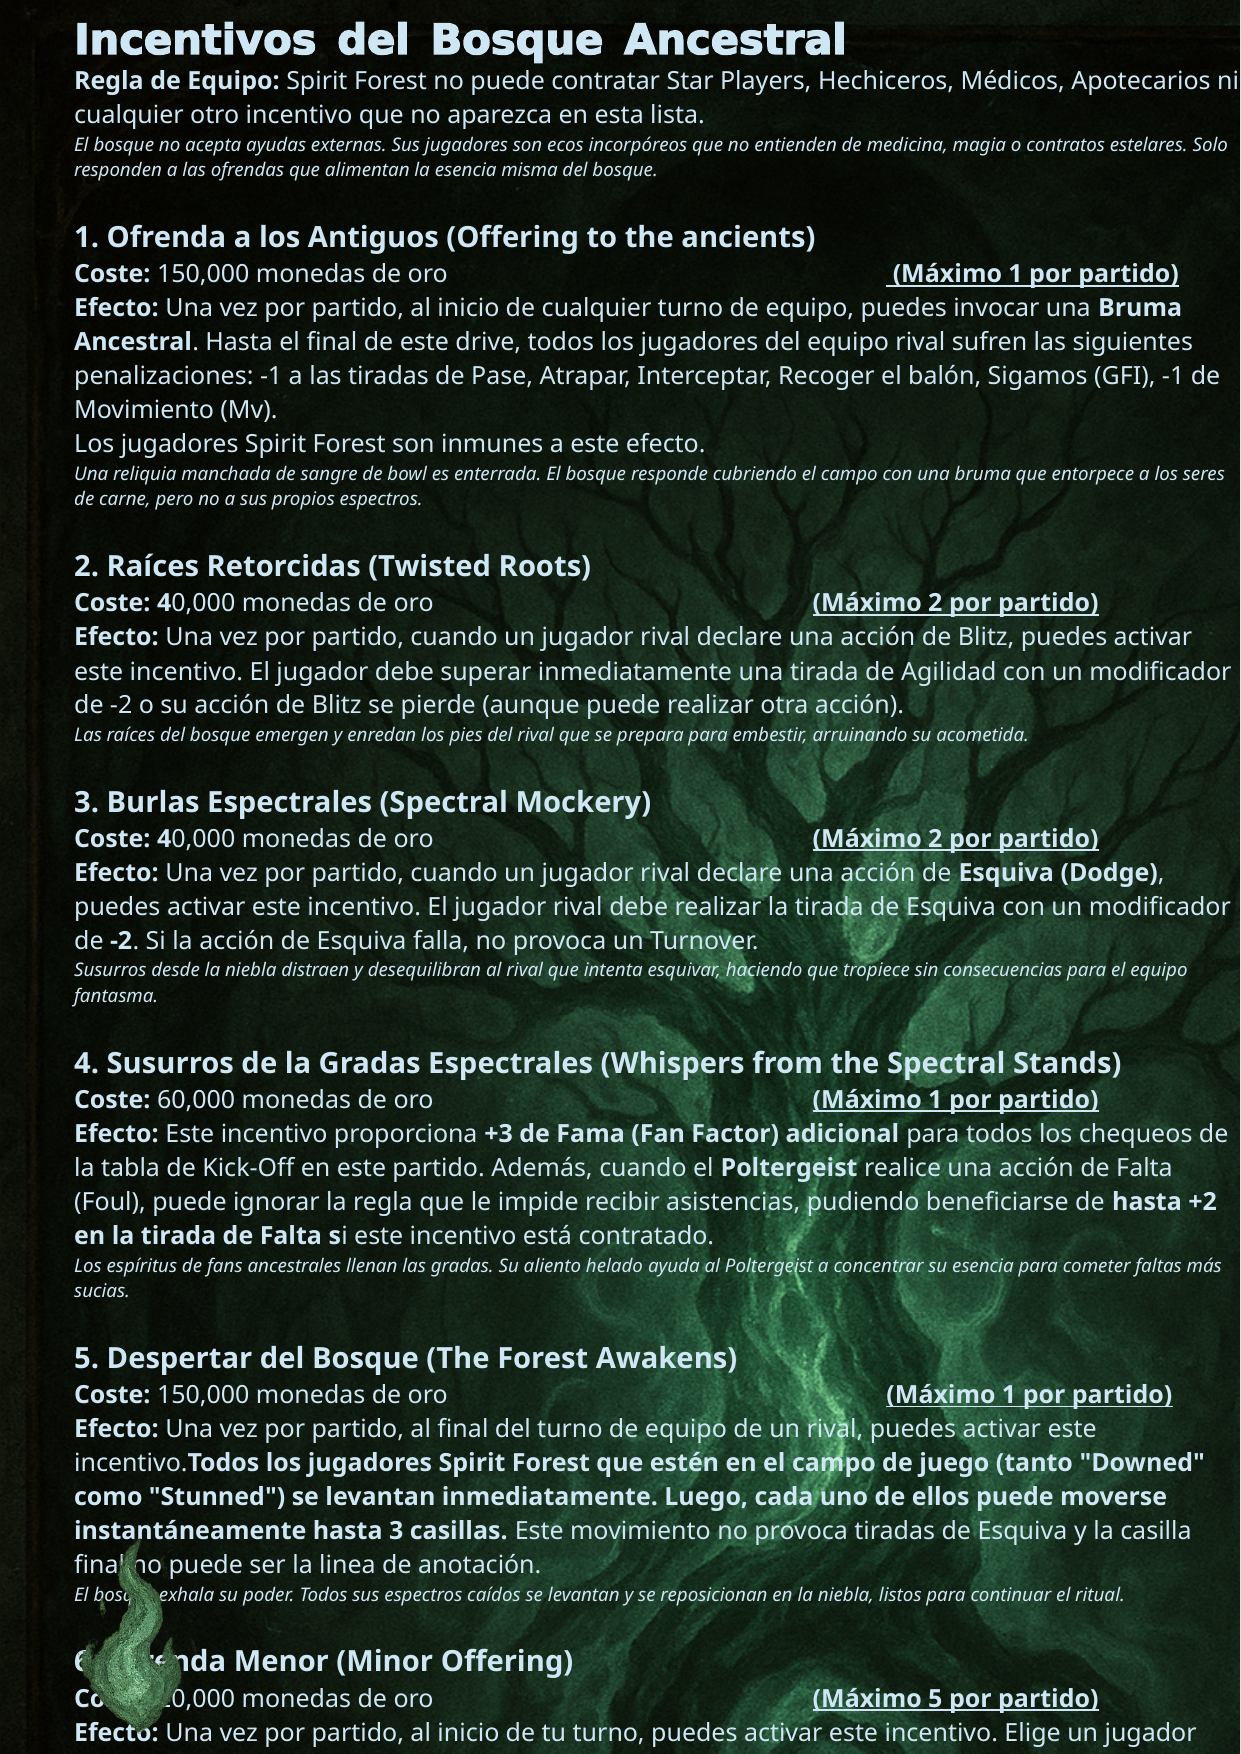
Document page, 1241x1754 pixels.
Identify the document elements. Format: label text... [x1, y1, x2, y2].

subtitle Incentivos del Bosque Ancestral Regla de Equipo: Spirit Forest no puede contratar Star Players, Hechiceros, Médicos, Apotecarios ni cualquier otro incentivo que no aparezca en esta lista. El bosque no acepta ayudas externas. Sus jugadores son ecos incorpóreos que no entienden de medicina, magia o contratos estelares. Solo responden a las ofrendas que alimentan la esencia misma del bosque. 1. Ofrenda a los Antiguos (Offering to the ancients) Coste: 150,000 monedas de oro (Máximo 1 por partido) Efecto: Una vez por partido, al inicio de cualquier turno de equipo, puedes invocar una Bruma Ancestral. Hasta el final de este drive, todos los jugadores del equipo rival sufren las siguientes penalizaciones: -1 a las tiradas de Pase, Atrapar, Interceptar, Recoger el balón, Sigamos (GFI), -1 de Movimiento (Mv). Los jugadores Spirit Forest son inmunes a este efecto. Una reliquia manchada de sangre de bowl es enterrada. El bosque responde cubriendo el campo con una bruma que entorpece a los seres de carne, pero no a sus propios espectros. 2. Raíces Retorcidas (Twisted Roots) Coste: 40,000 monedas de oro (Máximo 2 por partido) Efecto: Una vez por partido, cuando un jugador rival declare una acción de Blitz, puedes activar este incentivo. El jugador debe superar inmediatamente una tirada de Agilidad con un modificador de -2 o su acción de Blitz se pierde (aunque puede realizar otra acción). Las raíces del bosque emergen y enredan los pies del rival que se prepara para embestir, arruinando su acometida. 3. Burlas Espectrales (Spectral Mockery) Coste: 40,000 monedas de oro (Máximo 2 por partido) Efecto: Una vez por partido, cuando un jugador rival declare una acción de Esquiva (Dodge), puedes activar este incentivo. El jugador rival debe realizar la tirada de Esquiva con un modificador de -2. Si la acción de Esquiva falla, no provoca un Turnover. Susurros desde la niebla distraen y desequilibran al rival que intenta esquivar, haciendo que tropiece sin consecuencias para el equipo fantasma. 4. Susurros de la Gradas Espectrales (Whispers from the Spectral Stands) Coste: 60,000 monedas de oro (Máximo 1 por partido) Efecto: Este incentivo proporciona +3 de Fama (Fan Factor) adicional para todos los chequeos de la tabla de Kick-Off en este partido. Además, cuando el Poltergeist realice una acción de Falta (Foul), puede ignorar la regla que le impide recibir asistencias, pudiendo beneficiarse de hasta +2 en la tirada de Falta si este incentivo está contratado. Los espíritus de fans ancestrales llenan las gradas. Su aliento helado ayuda al Poltergeist a concentrar su esencia para cometer faltas más sucias. 5. Despertar del Bosque (The Forest Awakens) Coste: 150,000 monedas de oro (Máximo 1 por partido) Efecto: Una vez por partido, al final del turno de equipo de un rival, puedes activar este incentivo.Todos los jugadores Spirit Forest que estén en el campo de juego (tanto "Downed" como "Stunned") se levantan inmediatamente. Luego, cada uno de ellos puede moverse instantáneamente hasta 3 casillas. Este movimiento no provoca tiradas de Esquiva y la casilla final no puede ser la linea de anotación. El bosque exhala su poder. Todos sus espectros caídos se levantan y se reposicionan en la niebla, listos para continuar el ritual. 6. Ofrenda Menor (Minor Offering) Coste: 20,000 monedas de oro (Máximo 5 por partido) Efecto: Una vez por partido, al inicio de tu turno, puedes activar este incentivo. Elige un jugador [74, 25, 1240, 1748]
picture [0, 0, 1241, 1754]
